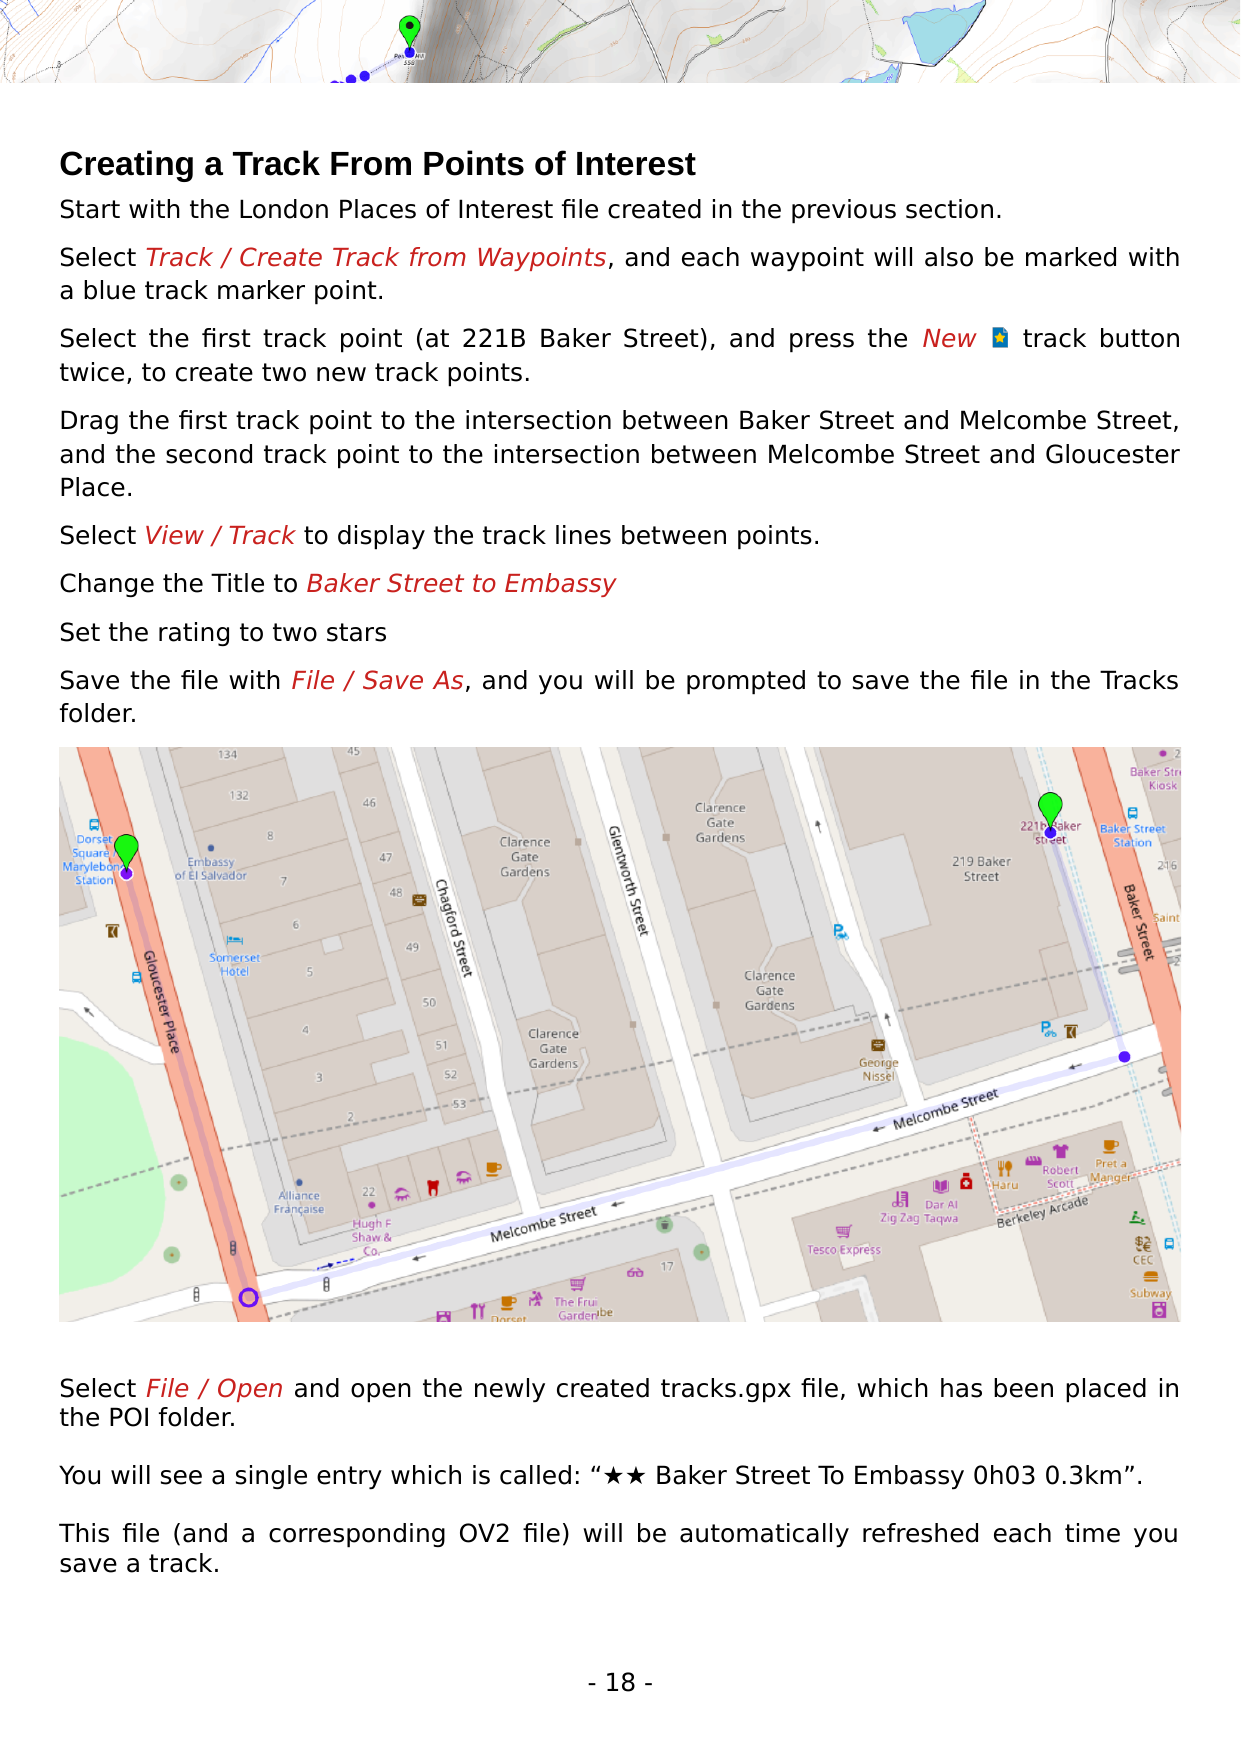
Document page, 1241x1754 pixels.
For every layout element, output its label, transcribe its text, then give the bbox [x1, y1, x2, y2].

picture [989, 326, 1011, 348]
text Save the file with File / Save As, and you will be prompted to save the file in the Tracks folder. [59, 666, 1181, 728]
picture [0, 0, 1241, 83]
text Drag the first track point to the intersection between Baker Street and Melcombe Street, and the second track point to the intersection between Melcombe Street and Gloucester Place. [59, 406, 1181, 502]
text Select Track / Create Track from Waypoints, and each waypoint will also be marked with a blue track marker point. [59, 243, 1181, 306]
text Start with the London Places of Interest file created in the previous section. [59, 195, 1181, 224]
text Select View / Track to display the track lines between points. [59, 521, 1181, 551]
subtitle Select File / Open and open the newly created tracks.gpx file, which has been placed in the POI folder. [59, 1374, 1181, 1432]
text Change the Title to Baker Street to Embassy [59, 569, 1181, 599]
subtitle This file (and a corresponding OV2 file) will be automatically refreshed each time you save a track. [59, 1520, 1181, 1578]
picture [59, 747, 1182, 1322]
subtitle Creating a Track From Points of Interest [59, 144, 1181, 182]
text Set the rating to two stars [59, 618, 1181, 647]
subtitle You will see a single entry which is called: “★★ Baker Street To Embassy 0h03 0.3km”. [59, 1461, 1181, 1491]
text Select the first track point (at 221B Baker Street), and press the New track button twice, to create two new track points. [59, 324, 1181, 387]
